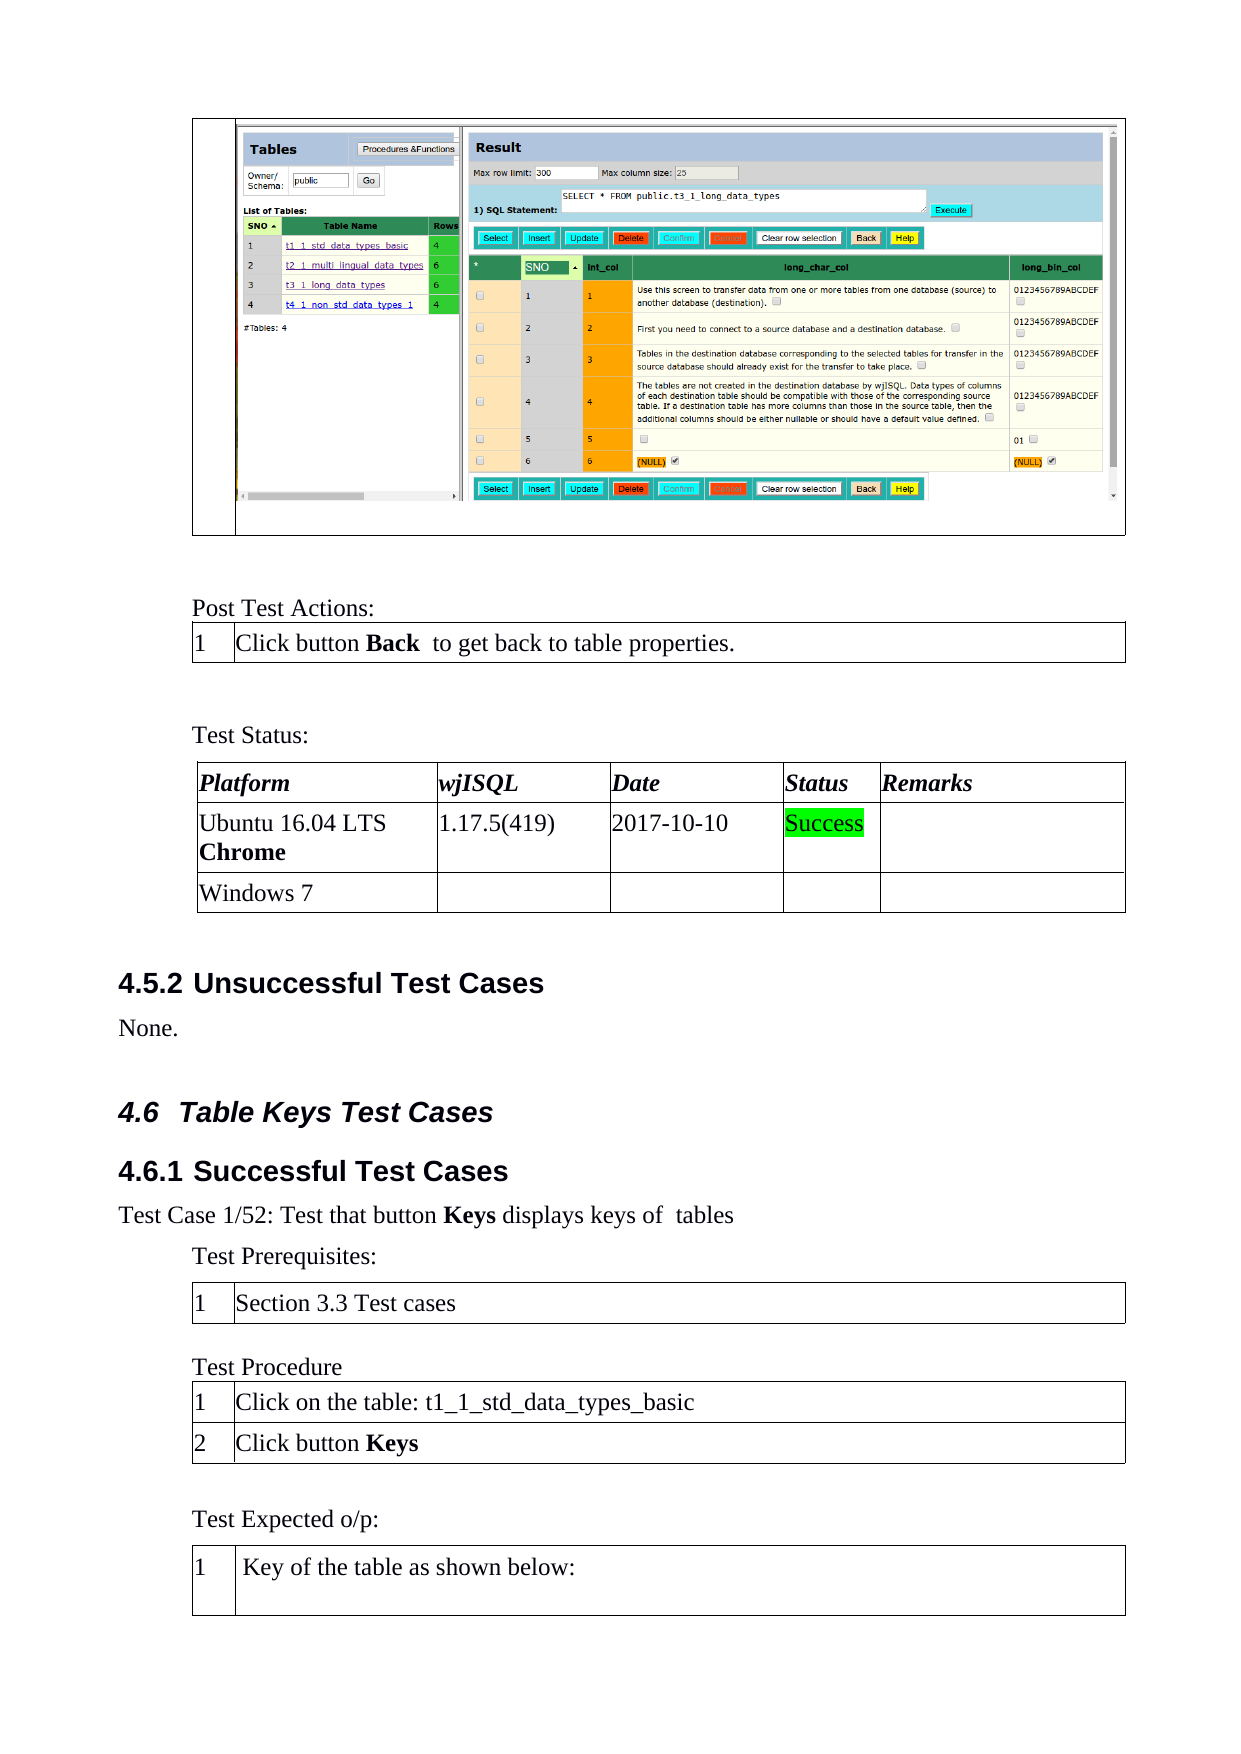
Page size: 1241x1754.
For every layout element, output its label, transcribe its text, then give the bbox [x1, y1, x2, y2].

text Test Expected o/p: [118, 1504, 1122, 1533]
subtitle Unsuccessful Test Cases [118, 967, 1122, 1000]
table_header Click on the table: t1_1_std_data_types_basic [235, 1382, 1125, 1422]
text Test Procedure [118, 1352, 1122, 1381]
table_cell [881, 802, 1125, 872]
table_header Status [784, 763, 880, 802]
table_header wjISQL [438, 763, 610, 802]
table_header Key of the table as shown below: [236, 1546, 1125, 1615]
table_cell Click button Keys [235, 1423, 1125, 1462]
text Test Case 1/52: Test that button Keys displays keys of tables [118, 1200, 1122, 1228]
table_header Click button Back to get back to table properties. [235, 623, 1125, 662]
picture [236, 124, 1117, 501]
text None. [118, 1013, 1122, 1041]
table_cell Ubuntu 16.04 LTS Chrome [198, 803, 437, 872]
table_header 1 [193, 1283, 234, 1323]
table_cell 2 [193, 1423, 234, 1462]
table_header Platform [198, 763, 437, 802]
text Post Test Actions: [118, 593, 1122, 621]
table_header [193, 119, 235, 534]
text Test Status: [118, 720, 1122, 749]
table_header 1 [193, 1382, 234, 1422]
table_cell Success [784, 803, 880, 872]
subtitle Successful Test Cases [118, 1154, 1122, 1187]
table_cell 1.17.5(419) [438, 803, 610, 872]
table_header 1 [193, 623, 234, 662]
table_cell [784, 873, 880, 912]
table_cell [881, 872, 1125, 912]
table_header Date [611, 763, 783, 802]
table_cell 2017-10-10 [611, 803, 783, 872]
table_cell [611, 873, 783, 912]
table_header Remarks [881, 763, 1125, 802]
table_header 1 [193, 1546, 235, 1615]
table_cell [438, 873, 610, 912]
table_header Section 3.3 Test cases [235, 1283, 1125, 1323]
text Test Prerequisites: [118, 1241, 1122, 1270]
subtitle Table Keys Test Cases [118, 1095, 1122, 1129]
table_header [236, 119, 1125, 534]
table_cell Windows 7 [198, 873, 437, 912]
